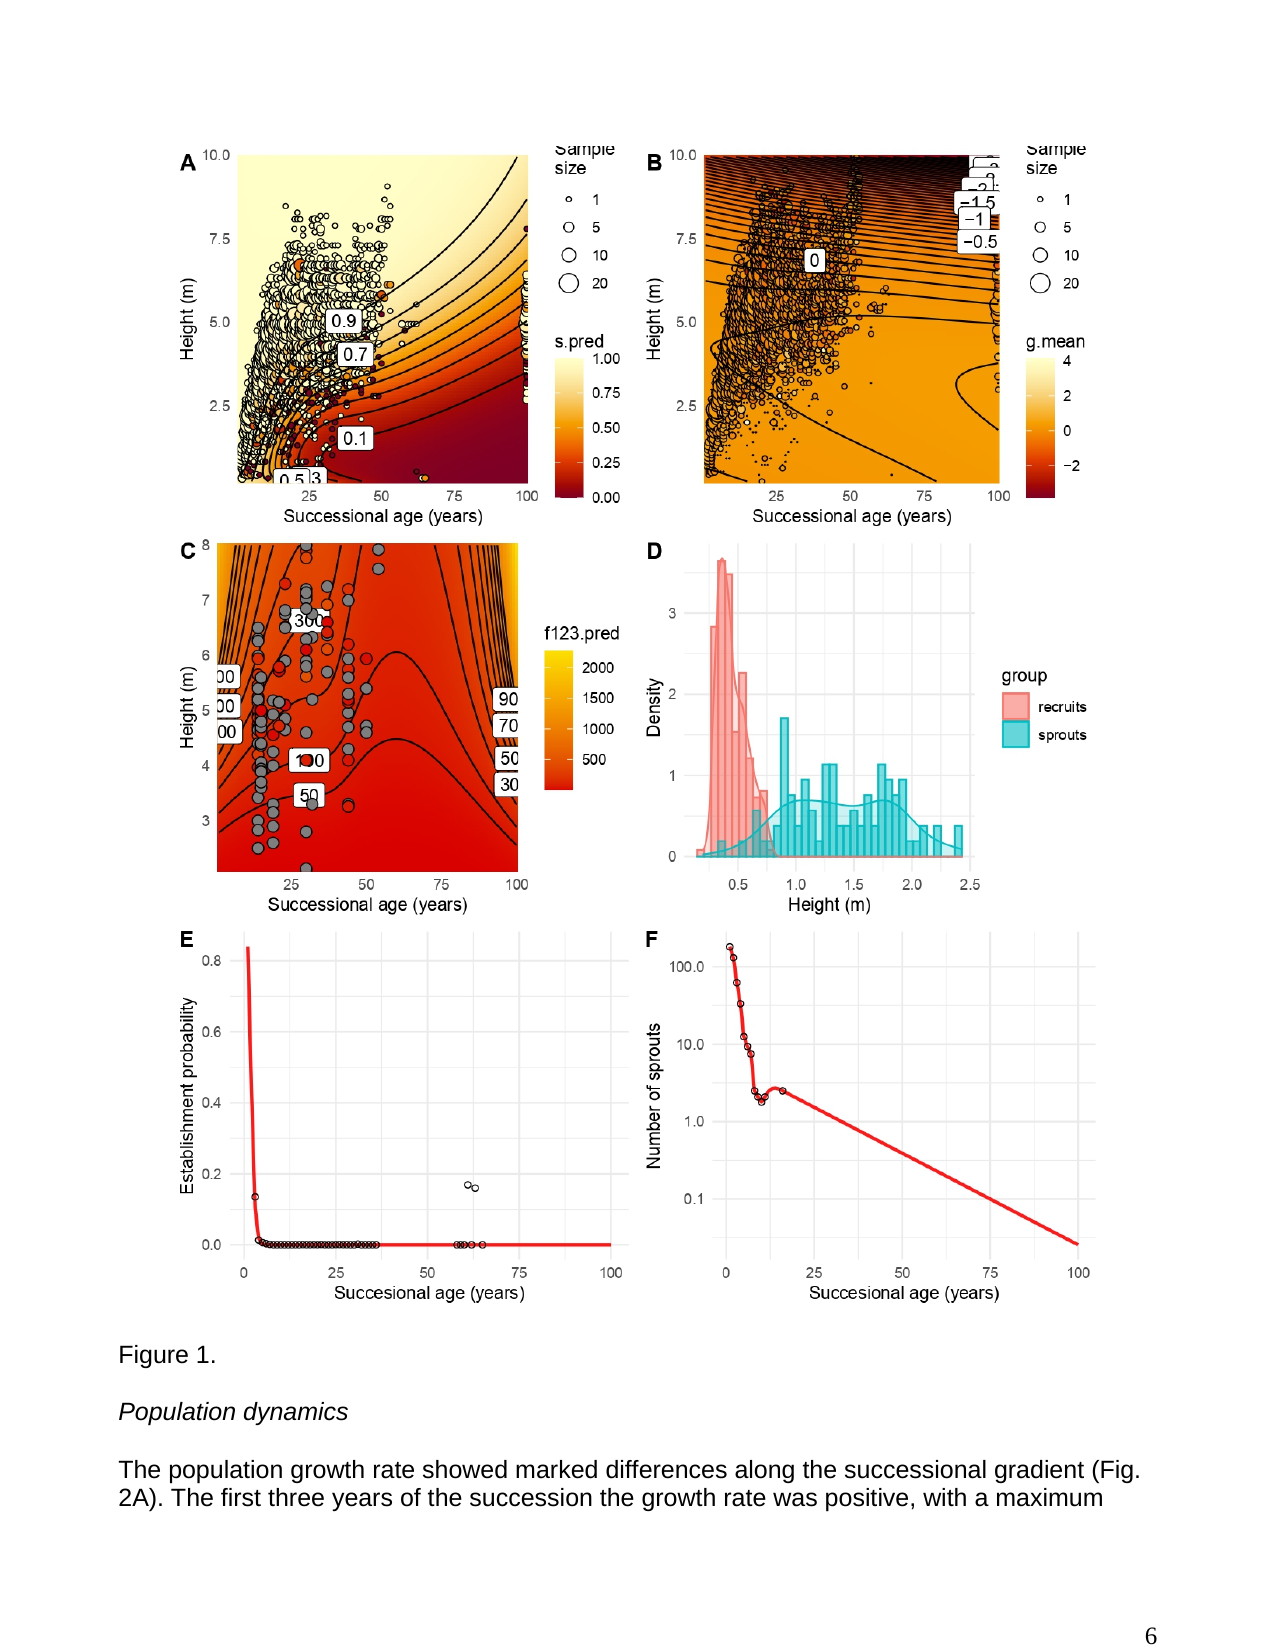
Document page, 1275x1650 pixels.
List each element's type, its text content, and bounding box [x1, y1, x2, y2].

text Figure 1. [118, 1339, 1157, 1368]
picture [171, 146, 1104, 1311]
text The population growth rate showed marked differences along the successional gradient (Fig. 2A). The first three years of the succession the growth rate was positive, with a maximum [118, 1454, 1157, 1512]
text Population dynamics [118, 1397, 1157, 1426]
